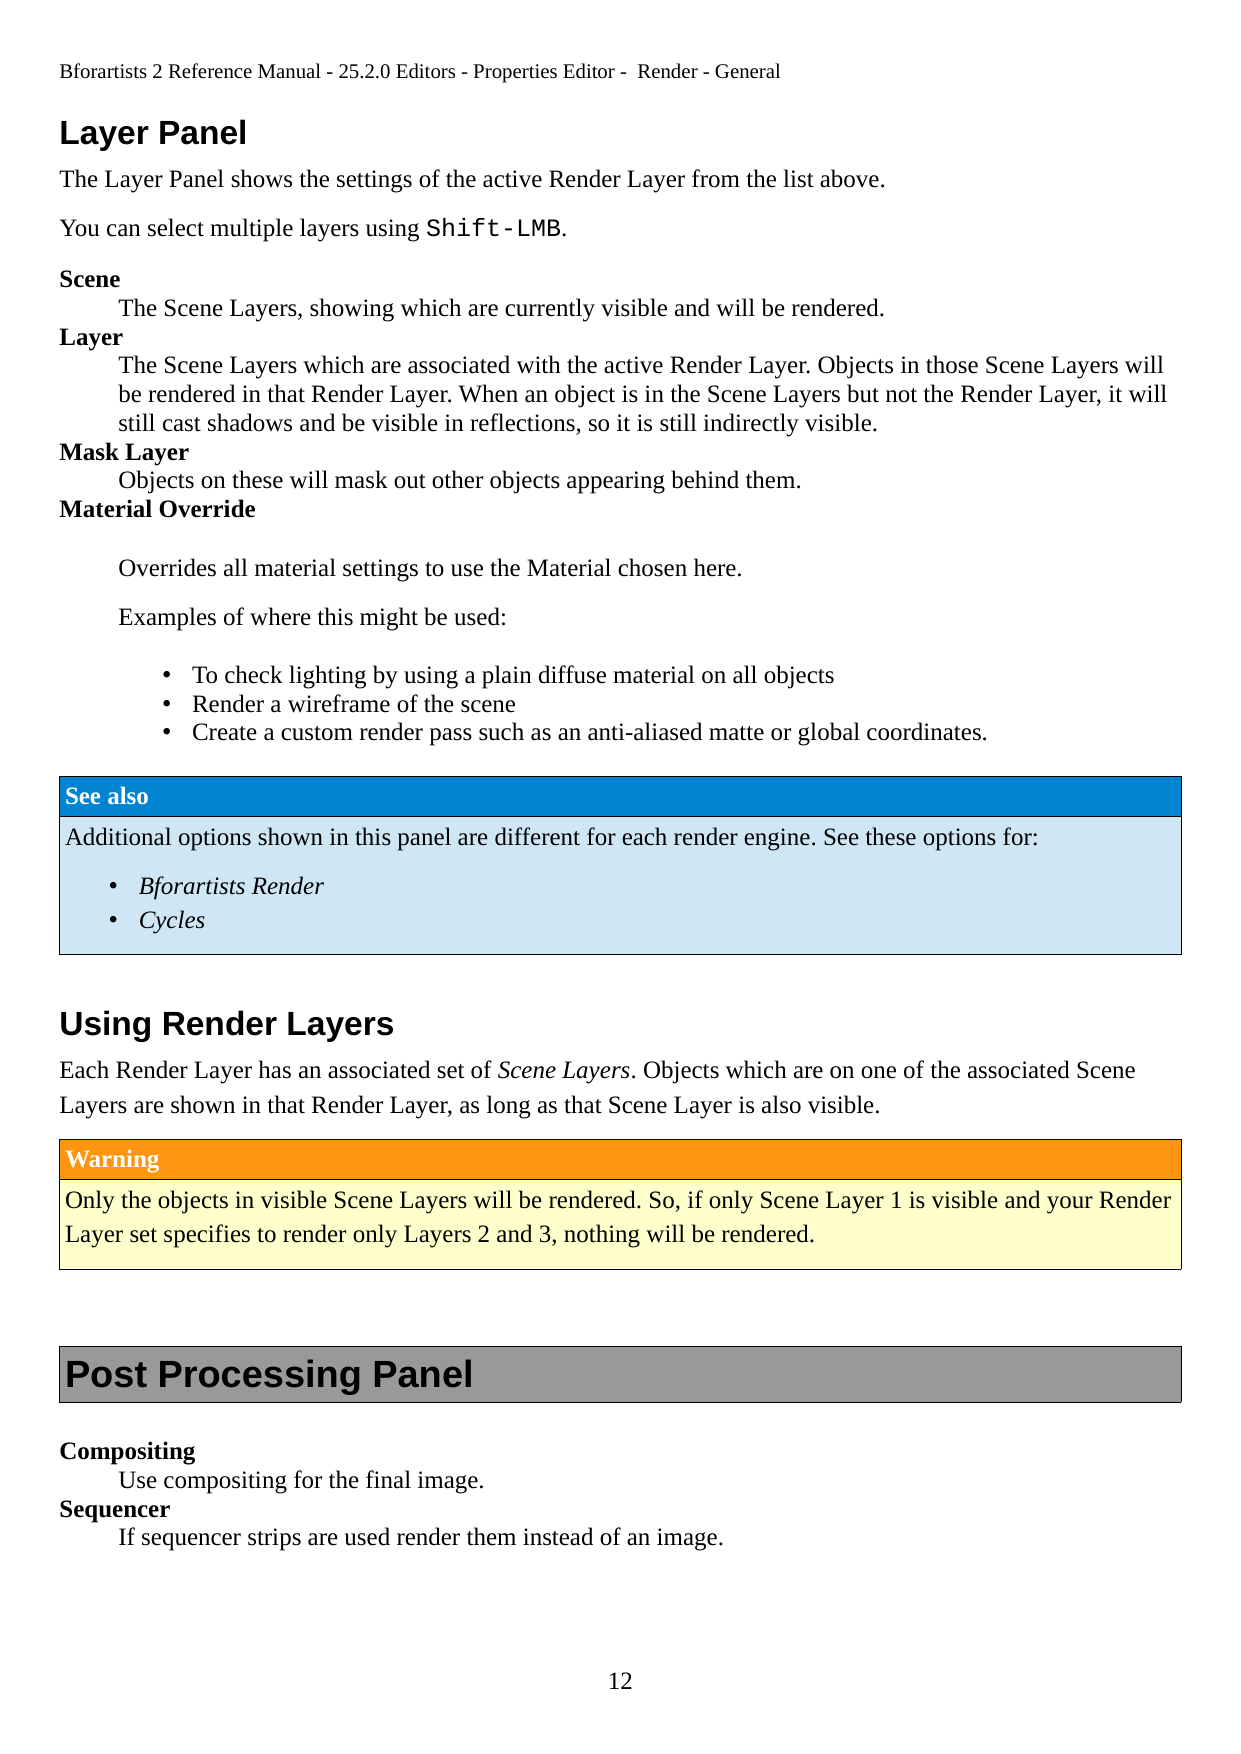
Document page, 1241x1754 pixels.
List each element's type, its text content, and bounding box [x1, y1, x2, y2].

list Render a wireframe of the scene [162, 689, 1181, 717]
subtitle Mask Layer [59, 437, 1181, 466]
text Overrides all material settings to use the Material chosen here. [118, 553, 1181, 581]
subtitle Using Render Layers [59, 1004, 1181, 1043]
list If sequencer strips are used render them instead of an image. [118, 1522, 1181, 1551]
subtitle Material Override [59, 494, 1181, 523]
subtitle Layer Panel [59, 113, 1181, 151]
table_header See also [60, 777, 1181, 816]
list Objects on these will mask out other objects appearing behind them. [118, 466, 1181, 494]
text Each Render Layer has an associated set of Scene Layers. Objects which are on one of the associated Scene Layers are shown in that Render Layer, as long as that Scene Layer is also visible. [59, 1055, 1181, 1118]
text You can select multiple layers using Shift-LMB. [59, 213, 1181, 244]
list Use compositing for the final image. [118, 1465, 1181, 1494]
list Examples of where this might be used: [118, 602, 1181, 630]
list The Scene Layers which are associated with the active Render Layer. Objects in those Scene Layers will be rendered in that Render Layer. When an object is in the Scene Layers but not the Render Layer, it will still cast shadows and be visible in reflections, so it is still indirectly visible. [118, 351, 1181, 437]
table_header Post Processing Panel [60, 1347, 1181, 1402]
table_cell Only the objects in visible Scene Layers will be rendered. So, if only Scene Layer 1 is visible and your Render Layer set specifies to render only Layers 2 and 3, nothing will be rendered. [60, 1180, 1181, 1268]
list Create a custom render pass such as an anti-aliased matte or global coordinates. [162, 717, 1181, 746]
subtitle Scene [59, 264, 1181, 293]
list To check lighting by using a plain diffuse material on all objects [162, 660, 1181, 689]
subtitle Layer [59, 322, 1181, 351]
text The Layer Panel shows the settings of the active Render Layer from the list above. [59, 164, 1181, 192]
subtitle Sequencer [59, 1494, 1181, 1522]
list The Scene Layers, showing which are currently visible and will be rendered. [118, 293, 1181, 322]
subtitle Compositing [59, 1436, 1181, 1465]
table_cell Additional options shown in this panel are different for each render engine. See these options for: Bforartists Render Cycles [60, 817, 1181, 954]
table_header Warning [60, 1140, 1181, 1179]
